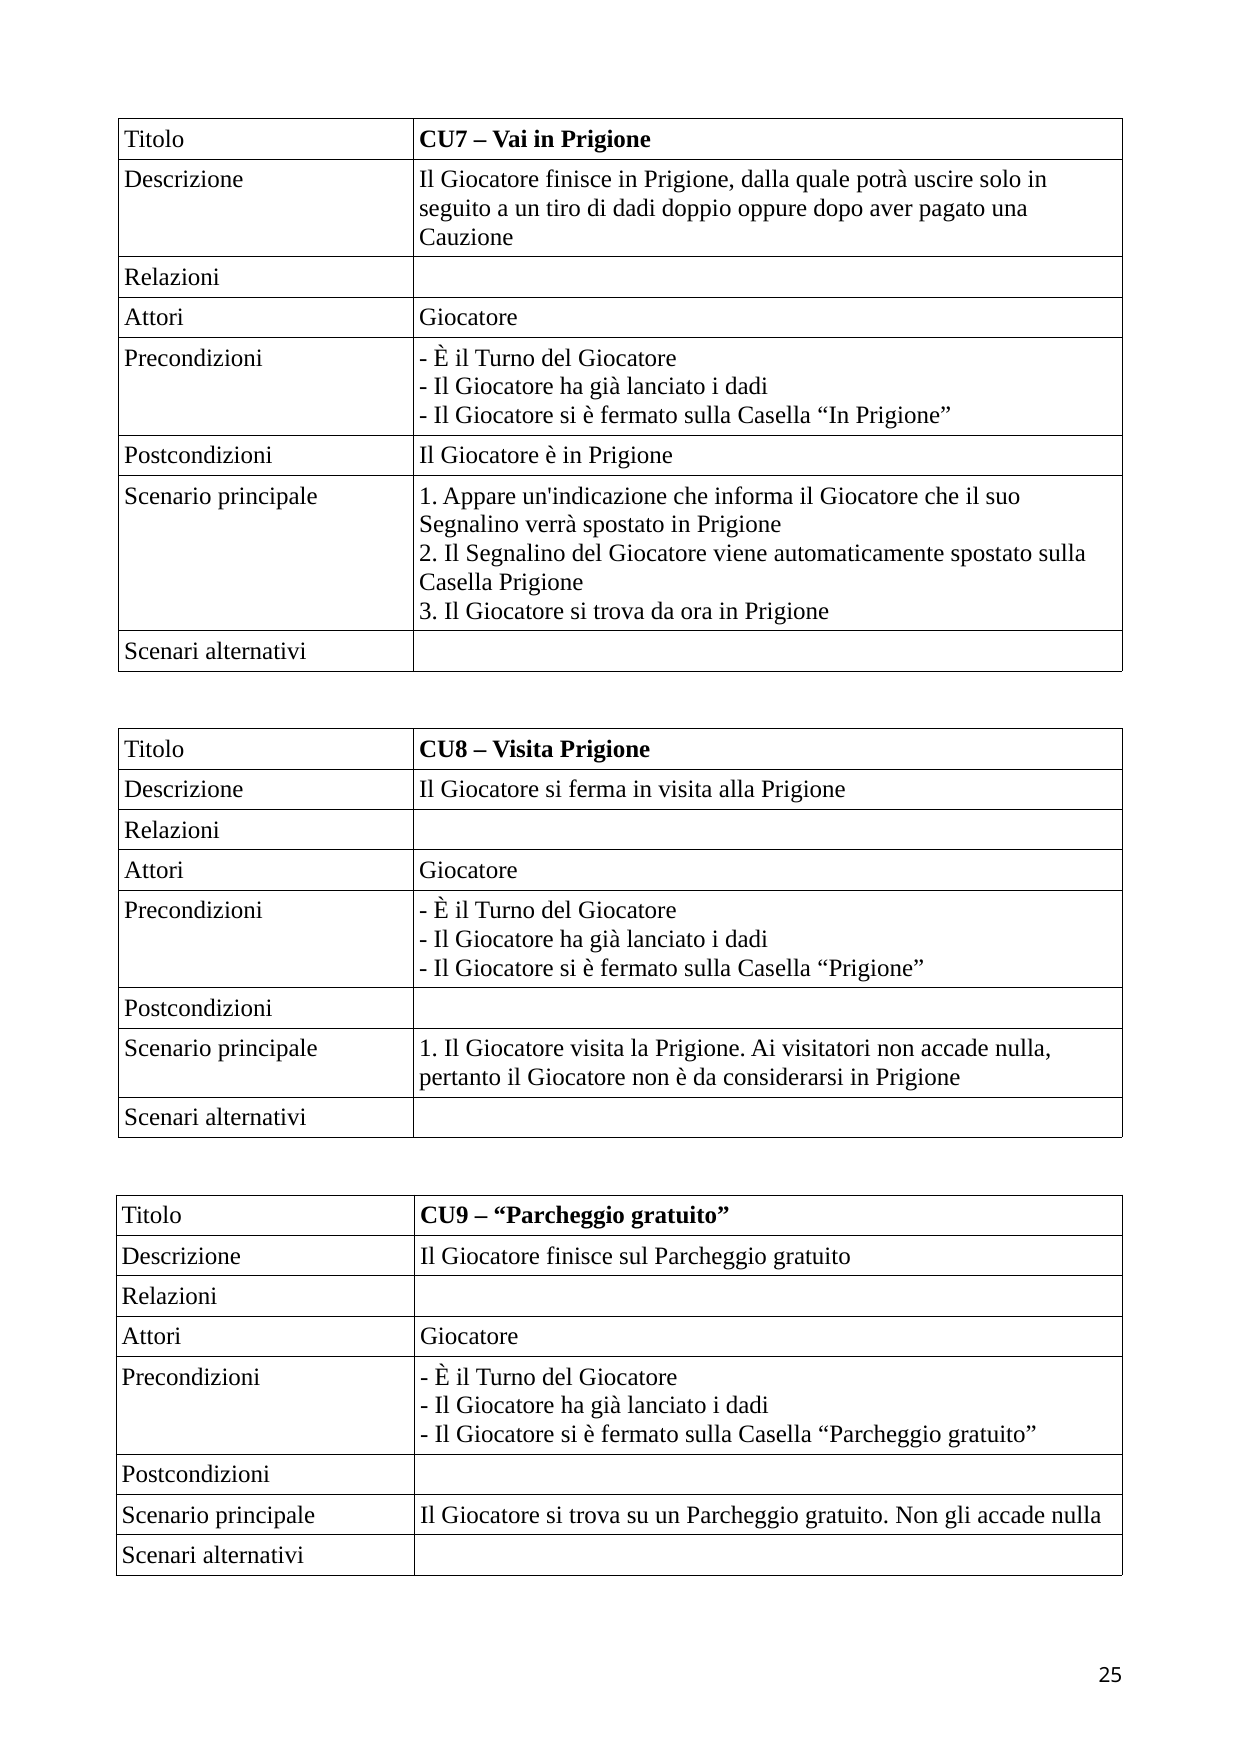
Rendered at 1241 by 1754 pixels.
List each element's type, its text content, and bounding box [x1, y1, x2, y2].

table_cell [414, 810, 1122, 849]
table_cell [415, 1535, 1122, 1574]
table_cell Descrizione [117, 1236, 414, 1275]
table_cell Il Giocatore si trova su un Parcheggio gratuito. Non gli accade nulla [415, 1495, 1122, 1534]
table_cell Il Giocatore finisce in Prigione, dalla quale potrà uscire solo in seguito a un tiro di dadi doppio oppure dopo aver pagato una Cauzione [414, 160, 1122, 256]
table_cell Giocatore [414, 850, 1122, 889]
table_cell - È il Turno del Giocatore - Il Giocatore ha già lanciato i dadi - Il Giocatore si è fermato sulla Casella “In Prigione” [414, 338, 1122, 435]
table_cell Postcondizioni [117, 1455, 414, 1494]
table_header Titolo [119, 729, 413, 768]
table_cell Scenari alternativi [119, 631, 413, 671]
table_cell Postcondizioni [119, 436, 413, 475]
table_cell Relazioni [117, 1276, 414, 1316]
table_cell 1. Appare un'indicazione che informa il Giocatore che il suo Segnalino verrà spostato in Prigione 2. Il Segnalino del Giocatore viene automaticamente spostato sulla Casella Prigione 3. Il Giocatore si trova da ora in Prigione [414, 476, 1122, 630]
table_cell Attori [119, 298, 413, 337]
table_cell Precondizioni [119, 338, 413, 435]
table_cell [414, 988, 1122, 1028]
table_cell [414, 631, 1122, 671]
table_cell Scenario principale [119, 476, 413, 630]
table_cell [415, 1276, 1122, 1316]
table_cell Giocatore [415, 1317, 1122, 1356]
table_header Titolo [119, 119, 413, 158]
table_cell Relazioni [119, 810, 413, 849]
table_cell - È il Turno del Giocatore - Il Giocatore ha già lanciato i dadi - Il Giocatore si è fermato sulla Casella “Prigione” [414, 891, 1122, 987]
table_cell Il Giocatore è in Prigione [414, 436, 1122, 475]
table_cell Attori [119, 850, 413, 889]
table_header CU9 – “Parcheggio gratuito” [415, 1196, 1122, 1235]
table_cell Relazioni [119, 257, 413, 297]
table_header Titolo [117, 1196, 414, 1235]
table_cell Scenari alternativi [119, 1098, 413, 1137]
table_cell Precondizioni [117, 1357, 414, 1454]
table_cell 1. Il Giocatore visita la Prigione. Ai visitatori non accade nulla, pertanto il Giocatore non è da considerarsi in Prigione [414, 1029, 1122, 1097]
table_cell Precondizioni [119, 891, 413, 987]
table_cell [414, 257, 1122, 297]
table_cell Il Giocatore finisce sul Parcheggio gratuito [415, 1236, 1122, 1275]
table_cell Scenario principale [119, 1029, 413, 1097]
table_cell Descrizione [119, 160, 413, 256]
table_cell - È il Turno del Giocatore - Il Giocatore ha già lanciato i dadi - Il Giocatore si è fermato sulla Casella “Parcheggio gratuito” [415, 1357, 1122, 1454]
table_cell Attori [117, 1317, 414, 1356]
table_header CU8 – Visita Prigione [414, 729, 1122, 768]
table_header CU7 – Vai in Prigione [414, 119, 1122, 158]
table_cell Descrizione [119, 770, 413, 809]
table_cell [415, 1455, 1122, 1494]
table_cell Postcondizioni [119, 988, 413, 1028]
table_cell Giocatore [414, 298, 1122, 337]
table_cell Scenario principale [117, 1495, 414, 1534]
table_cell Il Giocatore si ferma in visita alla Prigione [414, 770, 1122, 809]
table_cell [414, 1098, 1122, 1137]
table_cell Scenari alternativi [117, 1535, 414, 1574]
